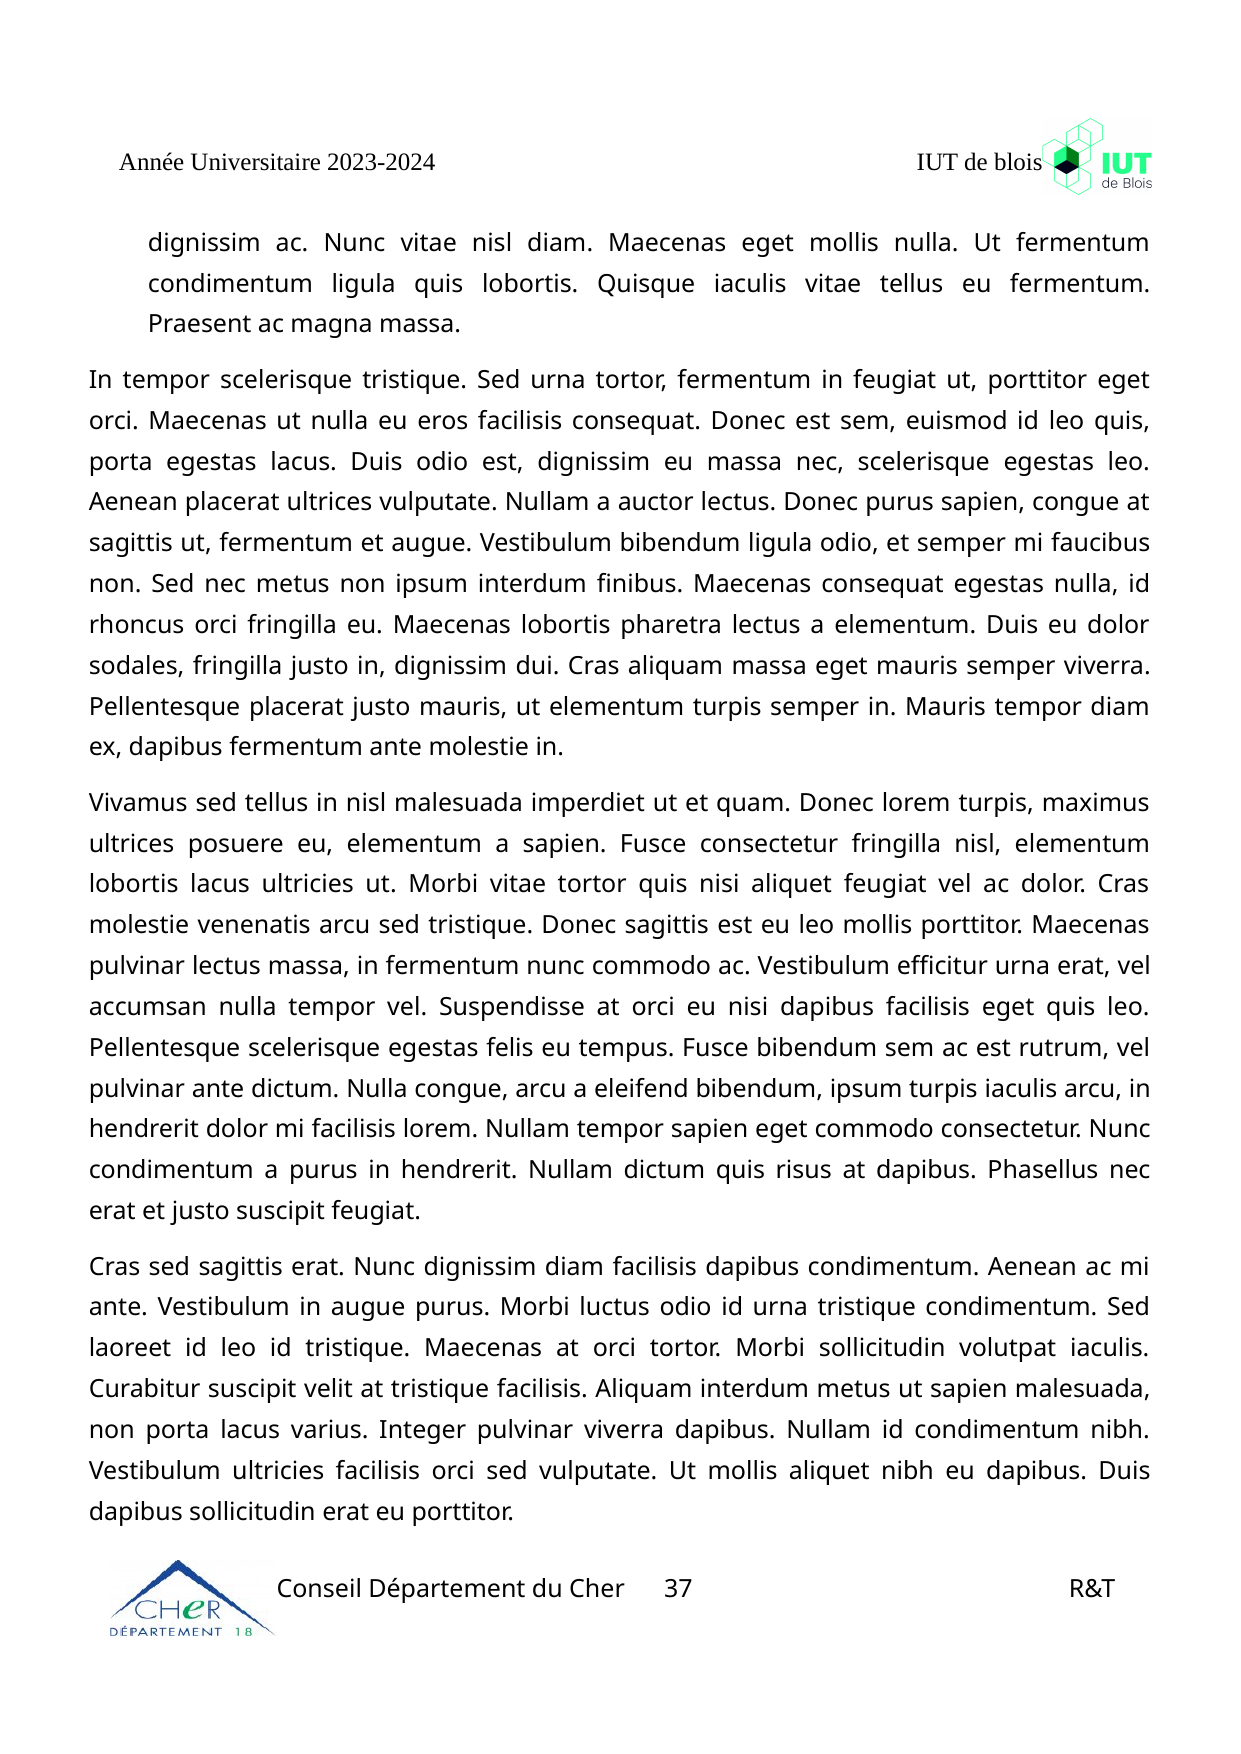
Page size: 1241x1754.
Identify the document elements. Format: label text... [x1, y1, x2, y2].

text Cras sed sagittis erat. Nunc dignissim diam facilisis dapibus condimentum. Aenean ac mi ante. Vestibulum in augue purus. Morbi luctus odio id urna tristique condimentum. Sed laoreet id leo id tristique. Maecenas at orci tortor. Morbi sollicitudin volutpat iaculis. Curabitur suscipit velit at tristique facilisis. Aliquam interdum metus ut sapien malesuada, non porta lacus varius. Integer pulvinar viverra dapibus. Nullam id condimentum nibh. Vestibulum ultricies facilisis orci sed vulputate. Ut mollis aliquet nibh eu dapibus. Duis dapibus sollicitudin erat eu porttitor. [88, 1248, 1152, 1527]
picture [1042, 118, 1152, 195]
picture [110, 1560, 277, 1636]
text dignissim ac. Nunc vitae nisl diam. Maecenas eget mollis nulla. Ut fermentum condimentum ligula quis lobortis. Quisque iaculis vitae tellus eu fermentum. Praesent ac magna massa. [148, 224, 1152, 340]
text In tempor scelerisque tristique. Sed urna tortor, fermentum in feugiat ut, porttitor eget orci. Maecenas ut nulla eu eros facilisis consequat. Donec est sem, euismod id leo quis, porta egestas lacus. Duis odio est, dignissim eu massa nec, scelerisque egestas leo. Aenean placerat ultrices vulputate. Nullam a auctor lectus. Donec purus sapien, congue at sagittis ut, fermentum et augue. Vestibulum bibendum ligula odio, et semper mi faucibus non. Sed nec metus non ipsum interdum finibus. Maecenas consequat egestas nulla, id rhoncus orci fringilla eu. Maecenas lobortis pharetra lectus a elementum. Duis eu dolor sodales, fringilla justo in, dignissim dui. Cras aliquam massa eget mauris semper viverra. Pellentesque placerat justo mauris, ut elementum turpis semper in. Mauris tempor diam ex, dapibus fermentum ante molestie in. [88, 362, 1152, 763]
text Vivamus sed tellus in nisl malesuada imperdiet ut et quam. Donec lorem turpis, maximus ultrices posuere eu, elementum a sapien. Fusce consectetur fringilla nisl, elementum lobortis lacus ultricies ut. Morbi vitae tortor quis nisi aliquet feugiat vel ac dolor. Cras molestie venenatis arcu sed tristique. Donec sagittis est eu leo mollis porttitor. Maecenas pulvinar lectus massa, in fermentum nunc commodo ac. Vestibulum efficitur urna erat, vel accumsan nulla tempor vel. Suspendisse at orci eu nisi dapibus facilisis eget quis leo. Pellentesque scelerisque egestas felis eu tempus. Fusce bibendum sem ac est rutrum, vel pulvinar ante dictum. Nulla congue, arcu a eleifend bibendum, ipsum turpis iaculis arcu, in hendrerit dolor mi facilisis lorem. Nullam tempor sapien eget commodo consectetur. Nunc condimentum a purus in hendrerit. Nullam dictum quis risus at dapibus. Phasellus nec erat et justo suscipit feugiat. [88, 784, 1152, 1227]
